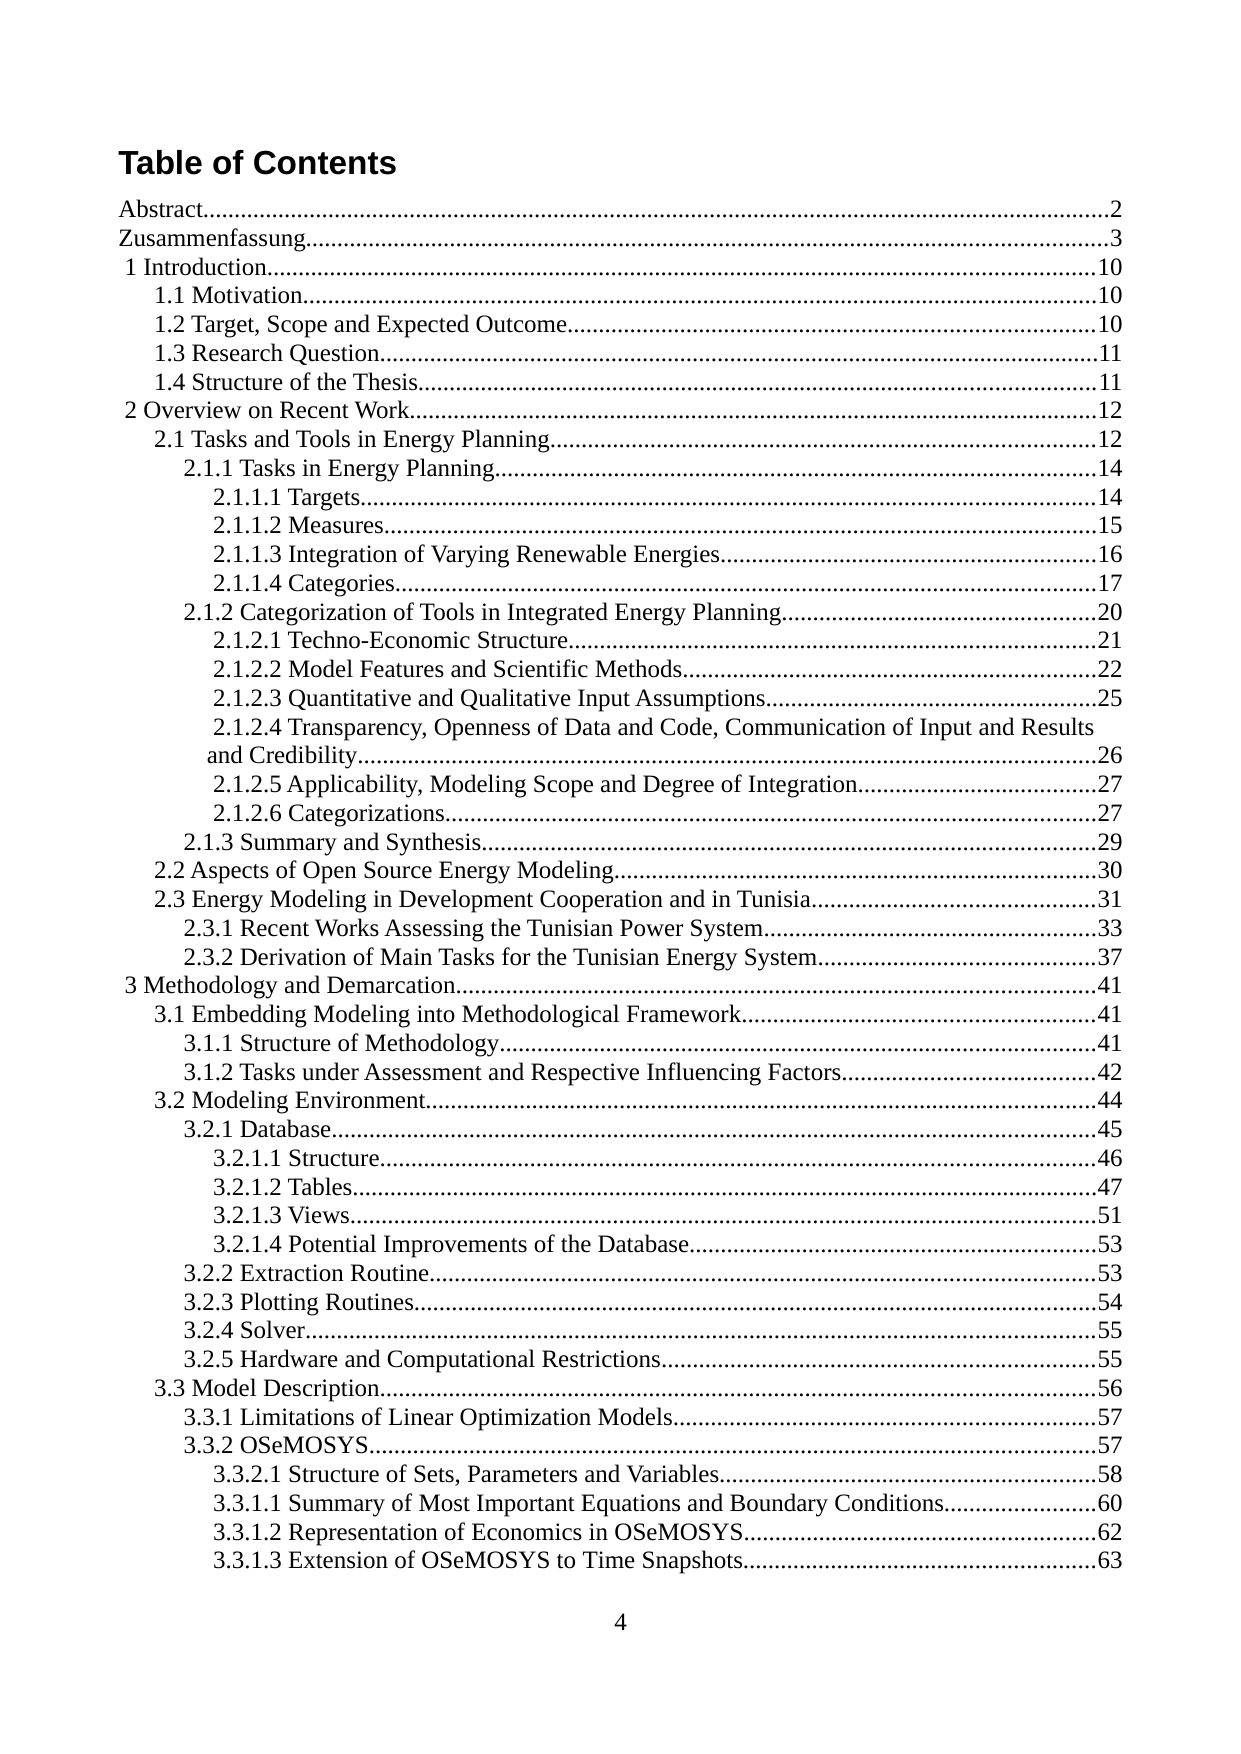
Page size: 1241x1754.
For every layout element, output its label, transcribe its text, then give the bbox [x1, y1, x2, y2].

text 2.1.2.3 Quantitative and Qualitative Input Assumptions 25 [207, 683, 1122, 712]
text 3.2.1.2 Tables 47 [207, 1172, 1122, 1200]
text 3.2 Modeling Environment 44 [148, 1085, 1122, 1114]
text 2.1 Tasks and Tools in Energy Planning 12 [148, 424, 1122, 453]
text 1.4 Structure of the Thesis 11 [148, 367, 1122, 395]
text 3.2.4 Solver 55 [177, 1315, 1122, 1344]
text 2.1.2.6 Categorizations 27 [207, 798, 1122, 827]
text 2.3.2 Derivation of Main Tasks for the Tunisian Energy System 37 [177, 942, 1122, 970]
text 1 Introduction 10 [118, 252, 1122, 280]
text 3.3.1 Limitations of Linear Optimization Models 57 [177, 1402, 1122, 1430]
text 3.1 Embedding Modeling into Methodological Framework 41 [148, 999, 1122, 1028]
text 3.3.2 OSeMOSYS 57 [177, 1430, 1122, 1459]
text 1.3 Research Question 11 [148, 338, 1122, 367]
text 3.2.3 Plotting Routines 54 [177, 1287, 1122, 1315]
text 3.2.1.3 Views 51 [207, 1200, 1122, 1229]
text 3.2.2 Extraction Routine 53 [177, 1258, 1122, 1287]
text 3.3.1.1 Summary of Most Important Equations and Boundary Conditions 60 [207, 1488, 1122, 1517]
text 2.1.2.4 Transparency, Openness of Data and Code, Communication of Input and Results and Credibility 26 [207, 712, 1122, 769]
text 3.2.5 Hardware and Computational Restrictions 55 [177, 1344, 1122, 1373]
text 3.3.1.3 Extension of OSeMOSYS to Time Snapshots 63 [207, 1545, 1122, 1574]
text 3.1.1 Structure of Methodology 41 [177, 1028, 1122, 1057]
text 2.1.1.3 Integration of Varying Renewable Energies 16 [207, 539, 1122, 568]
text 2.2 Aspects of Open Source Energy Modeling 30 [148, 855, 1122, 884]
text 1.2 Target, Scope and Expected Outcome 10 [148, 309, 1122, 338]
text Zusammenfassung 3 [118, 223, 1122, 252]
text 3.1.2 Tasks under Assessment and Respective Influencing Factors 42 [177, 1057, 1122, 1085]
text 3.2.1.4 Potential Improvements of the Database 53 [207, 1229, 1122, 1258]
subtitle Table of Contents [118, 143, 1122, 182]
text 2.3.1 Recent Works Assessing the Tunisian Power System 33 [177, 913, 1122, 942]
text 1.1 Motivation 10 [148, 280, 1122, 309]
text 2.1.1.1 Targets 14 [207, 482, 1122, 510]
text 3.2.1 Database 45 [177, 1114, 1122, 1143]
text 2 Overview on Recent Work 12 [118, 395, 1122, 424]
text 3.3.2.1 Structure of Sets, Parameters and Variables 58 [207, 1459, 1122, 1488]
text 2.3 Energy Modeling in Development Cooperation and in Tunisia 31 [148, 884, 1122, 913]
text 2.1.2.1 Techno-Economic Structure 21 [207, 625, 1122, 654]
text 3.3 Model Description 56 [148, 1373, 1122, 1402]
text 2.1.2.5 Applicability, Modeling Scope and Degree of Integration 27 [207, 769, 1122, 798]
text 2.1.2 Categorization of Tools in Integrated Energy Planning 20 [177, 597, 1122, 625]
text 2.1.1.2 Measures 15 [207, 510, 1122, 539]
text 2.1.3 Summary and Synthesis 29 [177, 827, 1122, 855]
text 2.1.2.2 Model Features and Scientific Methods 22 [207, 654, 1122, 683]
text 3.2.1.1 Structure 46 [207, 1143, 1122, 1172]
text 2.1.1.4 Categories 17 [207, 568, 1122, 597]
text Abstract 2 [118, 194, 1122, 223]
text 3.3.1.2 Representation of Economics in OSeMOSYS 62 [207, 1517, 1122, 1545]
text 3 Methodology and Demarcation 41 [118, 970, 1122, 999]
text 2.1.1 Tasks in Energy Planning 14 [177, 453, 1122, 482]
